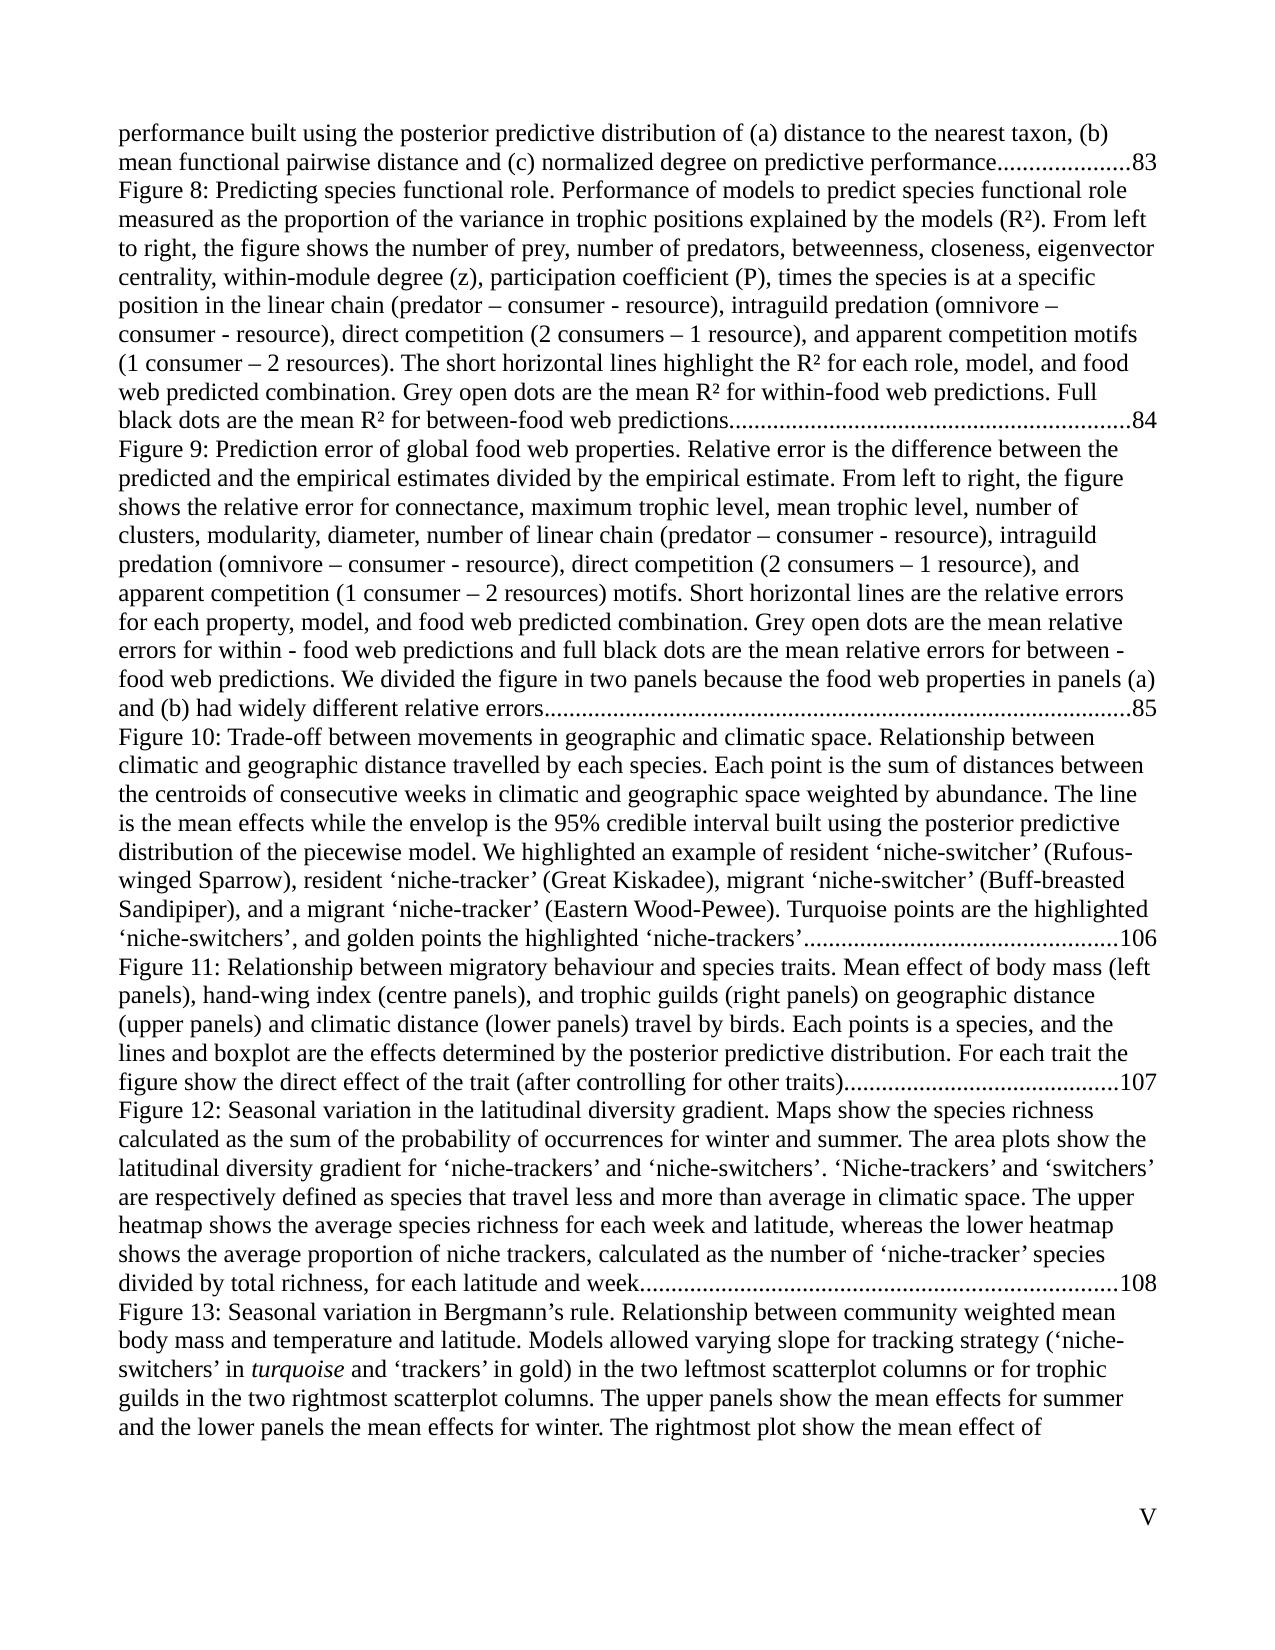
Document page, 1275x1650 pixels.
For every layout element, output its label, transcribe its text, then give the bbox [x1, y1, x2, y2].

text Figure 9: Prediction error of global food web properties. Relative error is the difference between the predicted and the empirical estimates divided by the empirical estimate. From left to right, the figure shows the relative error for connectance, maximum trophic level, mean trophic level, number of clusters, modularity, diameter, number of linear chain (predator – consumer - resource), intraguild predation (omnivore – consumer - resource), direct competition (2 consumers – 1 resource), and apparent competition (1 consumer – 2 resources) motifs. Short horizontal lines are the relative errors for each property, model, and food web predicted combination. Grey open dots are the mean relative errors for within - food web predictions and full black dots are the mean relative errors for between -food web predictions. We divided the figure in two panels because the food web properties in panels (a) and (b) had widely different relative errors. 85 [118, 434, 1157, 722]
text Figure 8: Predicting species functional role. Performance of models to predict species functional role measured as the proportion of the variance in trophic positions explained by the models (R²). From left to right, the figure shows the number of prey, number of predators, betweenness, closeness, eigenvector centrality, within-module degree (z), participation coefficient (P), times the species is at a specific position in the linear chain (predator – consumer - resource), intraguild predation (omnivore – consumer - resource), direct competition (2 consumers – 1 resource), and apparent competition motifs (1 consumer – 2 resources). The short horizontal lines highlight the R² for each role, model, and food web predicted combination. Grey open dots are the mean R² for within-food web predictions. Full black dots are the mean R² for between-food web predictions. 84 [118, 176, 1157, 434]
text Figure 13: Seasonal variation in Bergmann’s rule. Relationship between community weighted mean body mass and temperature and latitude. Models allowed varying slope for tracking strategy (‘niche-switchers’ in turquoise and ‘trackers’ in gold) in the two leftmost scatterplot columns or for trophic guilds in the two rightmost scatterplot columns. The upper panels show the mean effects for summer and the lower panels the mean effects for winter. The rightmost plot show the mean effect of temperature on log-transformed body mass with the 95% credible interval built from the posterior distribution. 109 [118, 1297, 1157, 1441]
text Figure 11: Relationship between migratory behaviour and species traits. Mean effect of body mass (left panels), hand-wing index (centre panels), and trophic guilds (right panels) on geographic distance (upper panels) and climatic distance (lower panels) travel by birds. Each points is a species, and the lines and boxplot are the effects determined by the posterior predictive distribution. For each trait the figure show the direct effect of the trait (after controlling for other traits). 107 [118, 952, 1157, 1096]
text Figure 7: Predicting species interactions. Model predictive performance for the species interactions in alternative food webs. Each point shows the model performance in predicting the prey and predators of a single species using area under the receiver operating curve (AUC) as a metric. For each panel, the thick line is the median effect while the envelope is the 95% credible interval on predictive performance built using the posterior predictive distribution of (a) distance to the nearest taxon, (b) mean functional pairwise distance and (c) normalized degree on predictive performance. 83 [118, 118, 1157, 176]
text Figure 10: Trade-off between movements in geographic and climatic space. Relationship between climatic and geographic distance travelled by each species. Each point is the sum of distances between the centroids of consecutive weeks in climatic and geographic space weighted by abundance. The line is the mean effects while the envelop is the 95% credible interval built using the posterior predictive distribution of the piecewise model. We highlighted an example of resident ‘niche-switcher’ (Rufous-winged Sparrow), resident ‘niche-tracker’ (Great Kiskadee), migrant ‘niche-switcher’ (Buff-breasted Sandipiper), and a migrant ‘niche-tracker’ (Eastern Wood-Pewee). Turquoise points are the highlighted ‘niche-switchers’, and golden points the highlighted ‘niche-trackers’. 106 [118, 722, 1157, 952]
text Figure 12: Seasonal variation in the latitudinal diversity gradient. Maps show the species richness calculated as the sum of the probability of occurrences for winter and summer. The area plots show the latitudinal diversity gradient for ‘niche-trackers’ and ‘niche-switchers’. ‘Niche-trackers’ and ‘switchers’ are respectively defined as species that travel less and more than average in climatic space. The upper heatmap shows the average species richness for each week and latitude, whereas the lower heatmap shows the average proportion of niche trackers, calculated as the number of ‘niche-tracker’ species divided by total richness, for each latitude and week. 108 [118, 1096, 1157, 1297]
